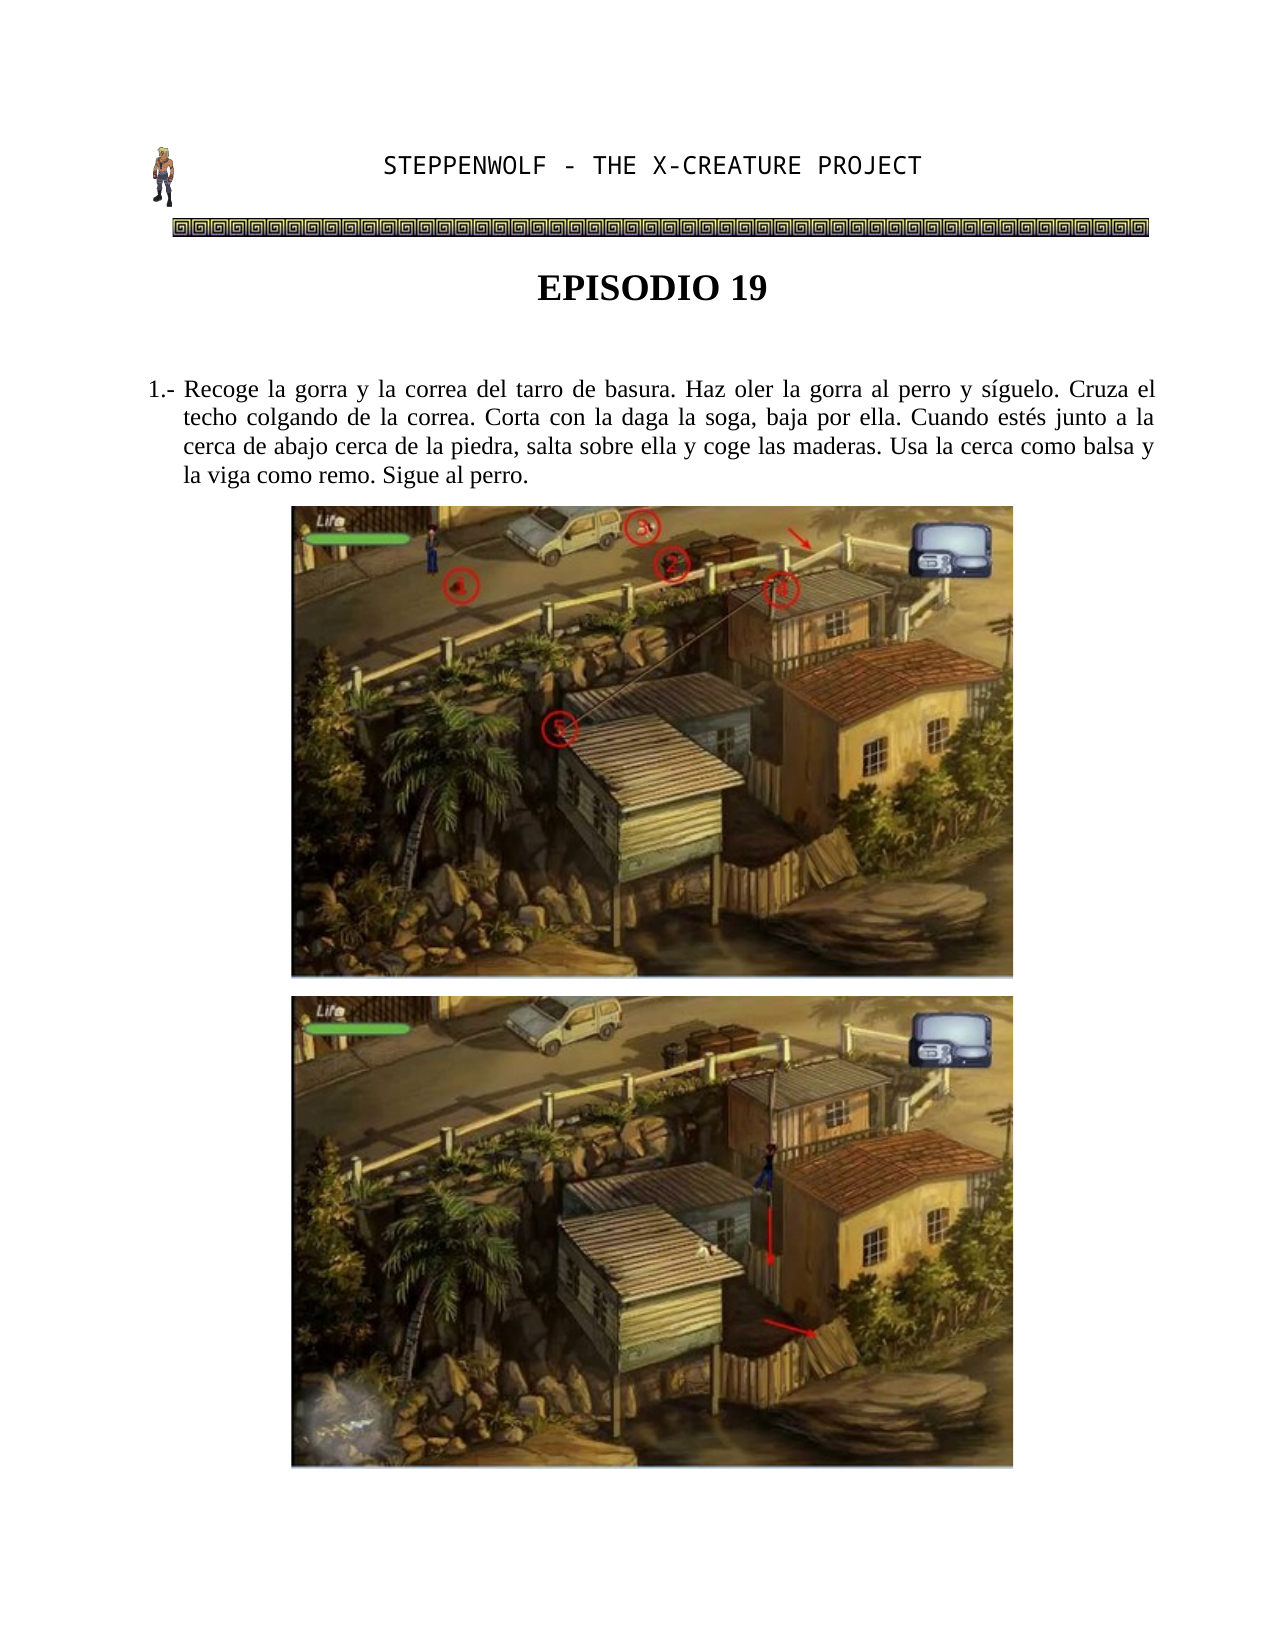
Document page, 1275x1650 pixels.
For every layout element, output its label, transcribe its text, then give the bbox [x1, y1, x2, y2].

picture [147, 147, 181, 207]
subtitle EPISODIO 19 [148, 266, 1157, 309]
picture [291, 996, 1014, 1469]
picture [172, 218, 1149, 237]
picture [291, 506, 1014, 979]
text 1.- Recoge la gorra y la correa del tarro de basura. Haz oler la gorra al perro y síguelo. Cruza el techo colgando de la correa. Corta con la daga la soga, baja por ella. Cuando estés junto a la cerca de abajo cerca de la piedra, salta sobre ella y coge las maderas. Usa la cerca como balsa y la viga como remo. Sigue al perro. [148, 374, 1157, 489]
